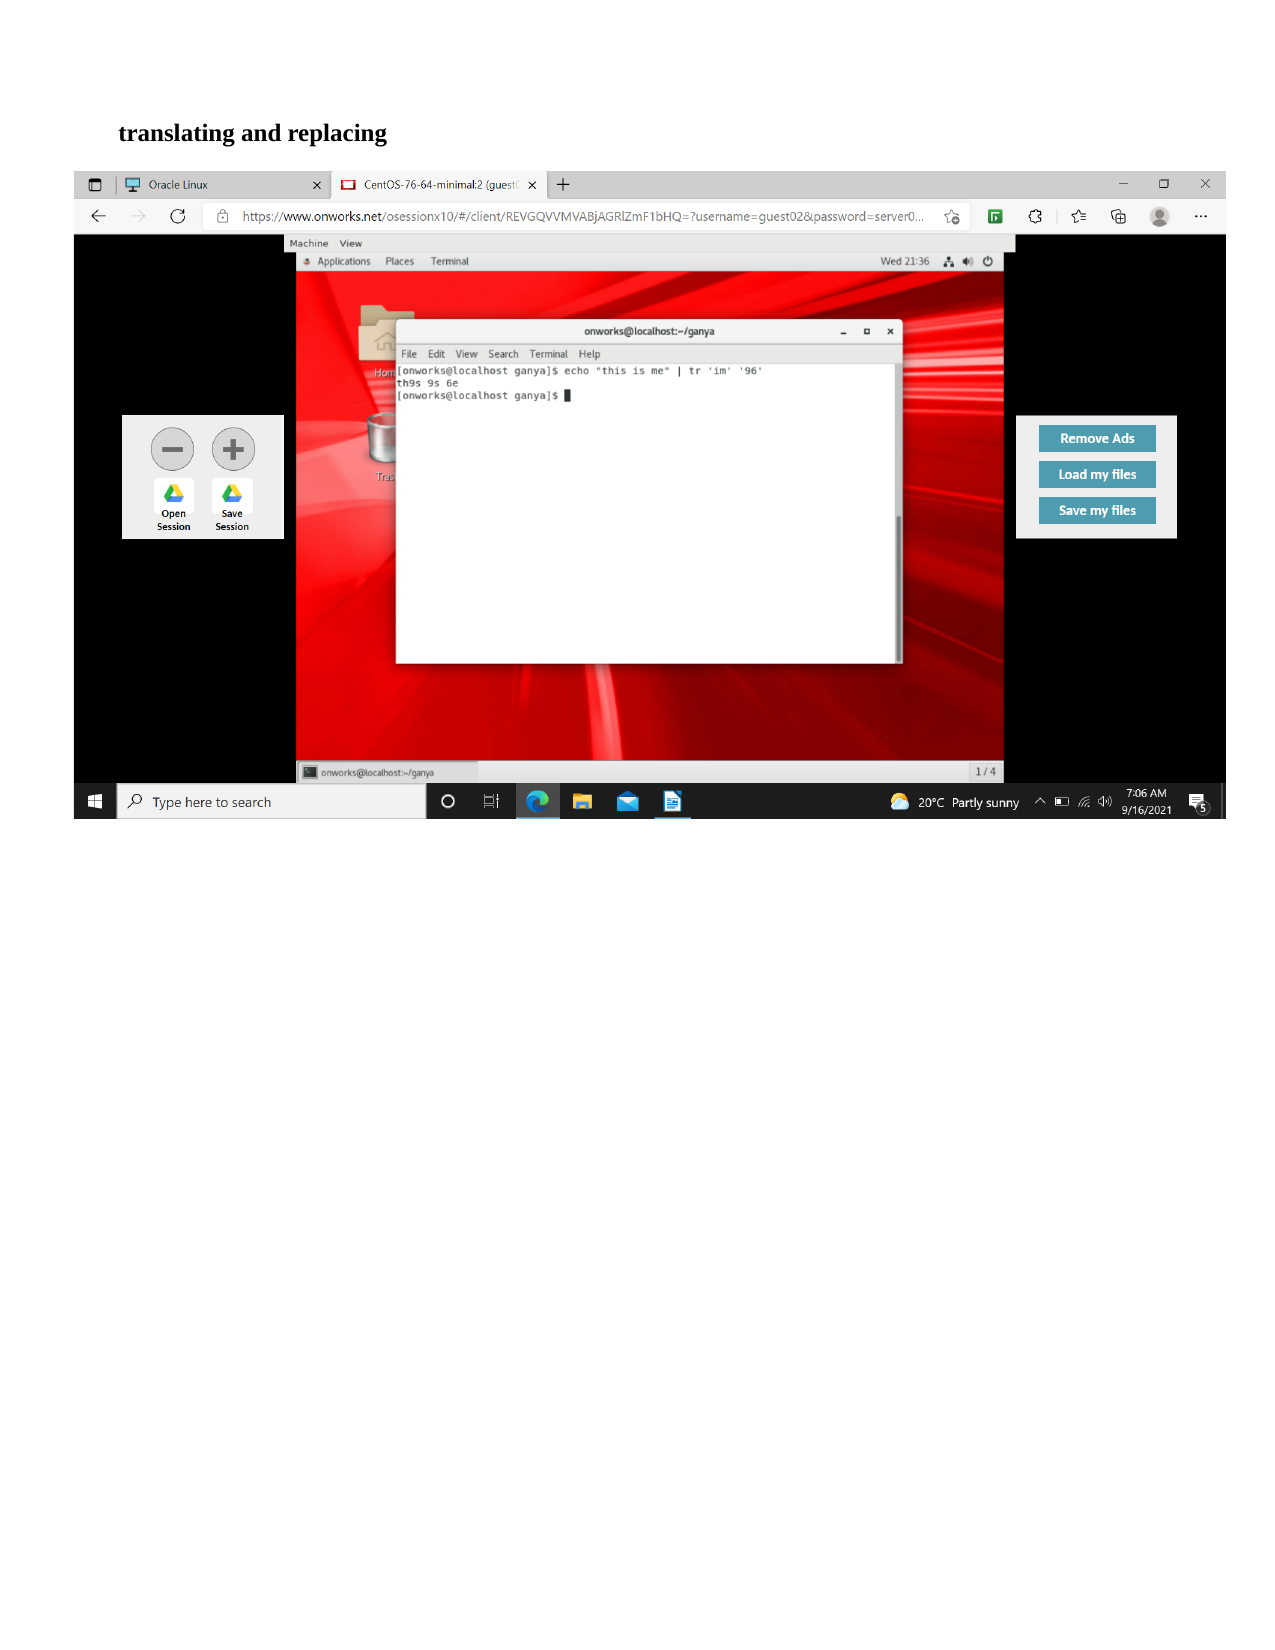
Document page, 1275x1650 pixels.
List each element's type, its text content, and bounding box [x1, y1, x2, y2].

text translating and replacing [118, 118, 1157, 147]
picture [73, 171, 1226, 819]
